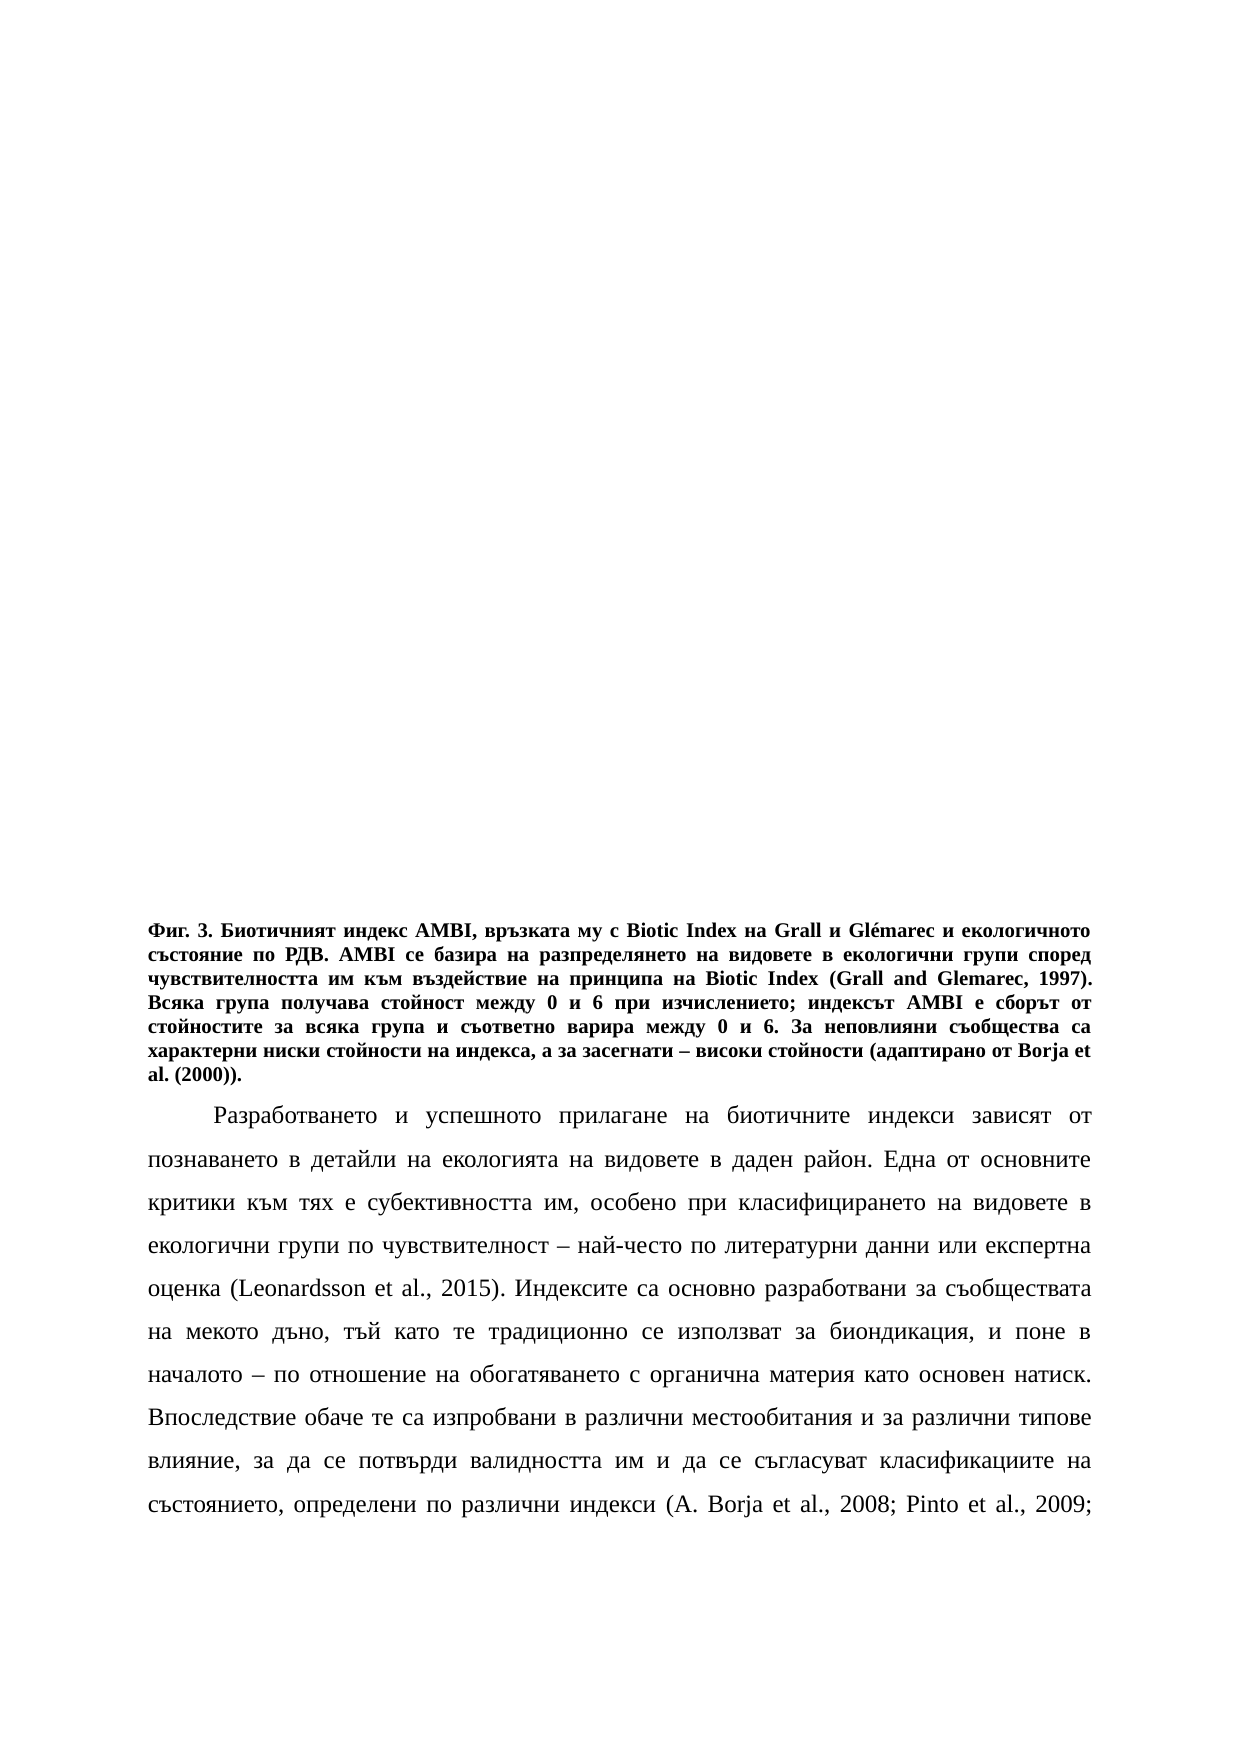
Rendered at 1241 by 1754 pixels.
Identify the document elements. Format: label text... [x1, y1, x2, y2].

text Фиг. 3. Биотичният индекс AMBI, връзката му с Biotic Index на Grall и Glémarec и екологичното състояние по РДВ. AMBI се базира на разпределянето на видовете в екологични групи според чувствителността им към въздействие на принципа на Biotic Index (Grall and Glemarec, 1997). Всяка група получава стойност между 0 и 6 при изчислението; индексът AMBI е сборът от стойностите за всяка група и съответно варира между 0 и 6. За неповлияни съобщества са характерни ниски стойности на индекса, а за засегнати – високи стойности (адаптирано от Borja et al. (2000)). [148, 219, 1093, 1086]
text Разработването и успешното прилагане на биотичните индекси зависят от познаването в детайли на екологията на видовете в даден район. Една от основните критики към тях е субективността им, особено при класифицирането на видовете в екологични групи по чувствителност – най-често по литературни данни или експертна оценка (Leonardsson et al., 2015). Индексите са основно разработвани за съобществата на мекото дъно, тъй като те традиционно се използват за биондикация, и поне в началото – по отношение на обогатяването с органична материя като основен натиск. Впоследствие обаче те са изпробвани в различни местообитания и за различни типове влияние, за да се потвърди валидността им и да се съгласуват класификациите на състоянието, определени по различни индекси (A. Borja et al., 2008; Pinto et al., 2009; [148, 1101, 1093, 1517]
